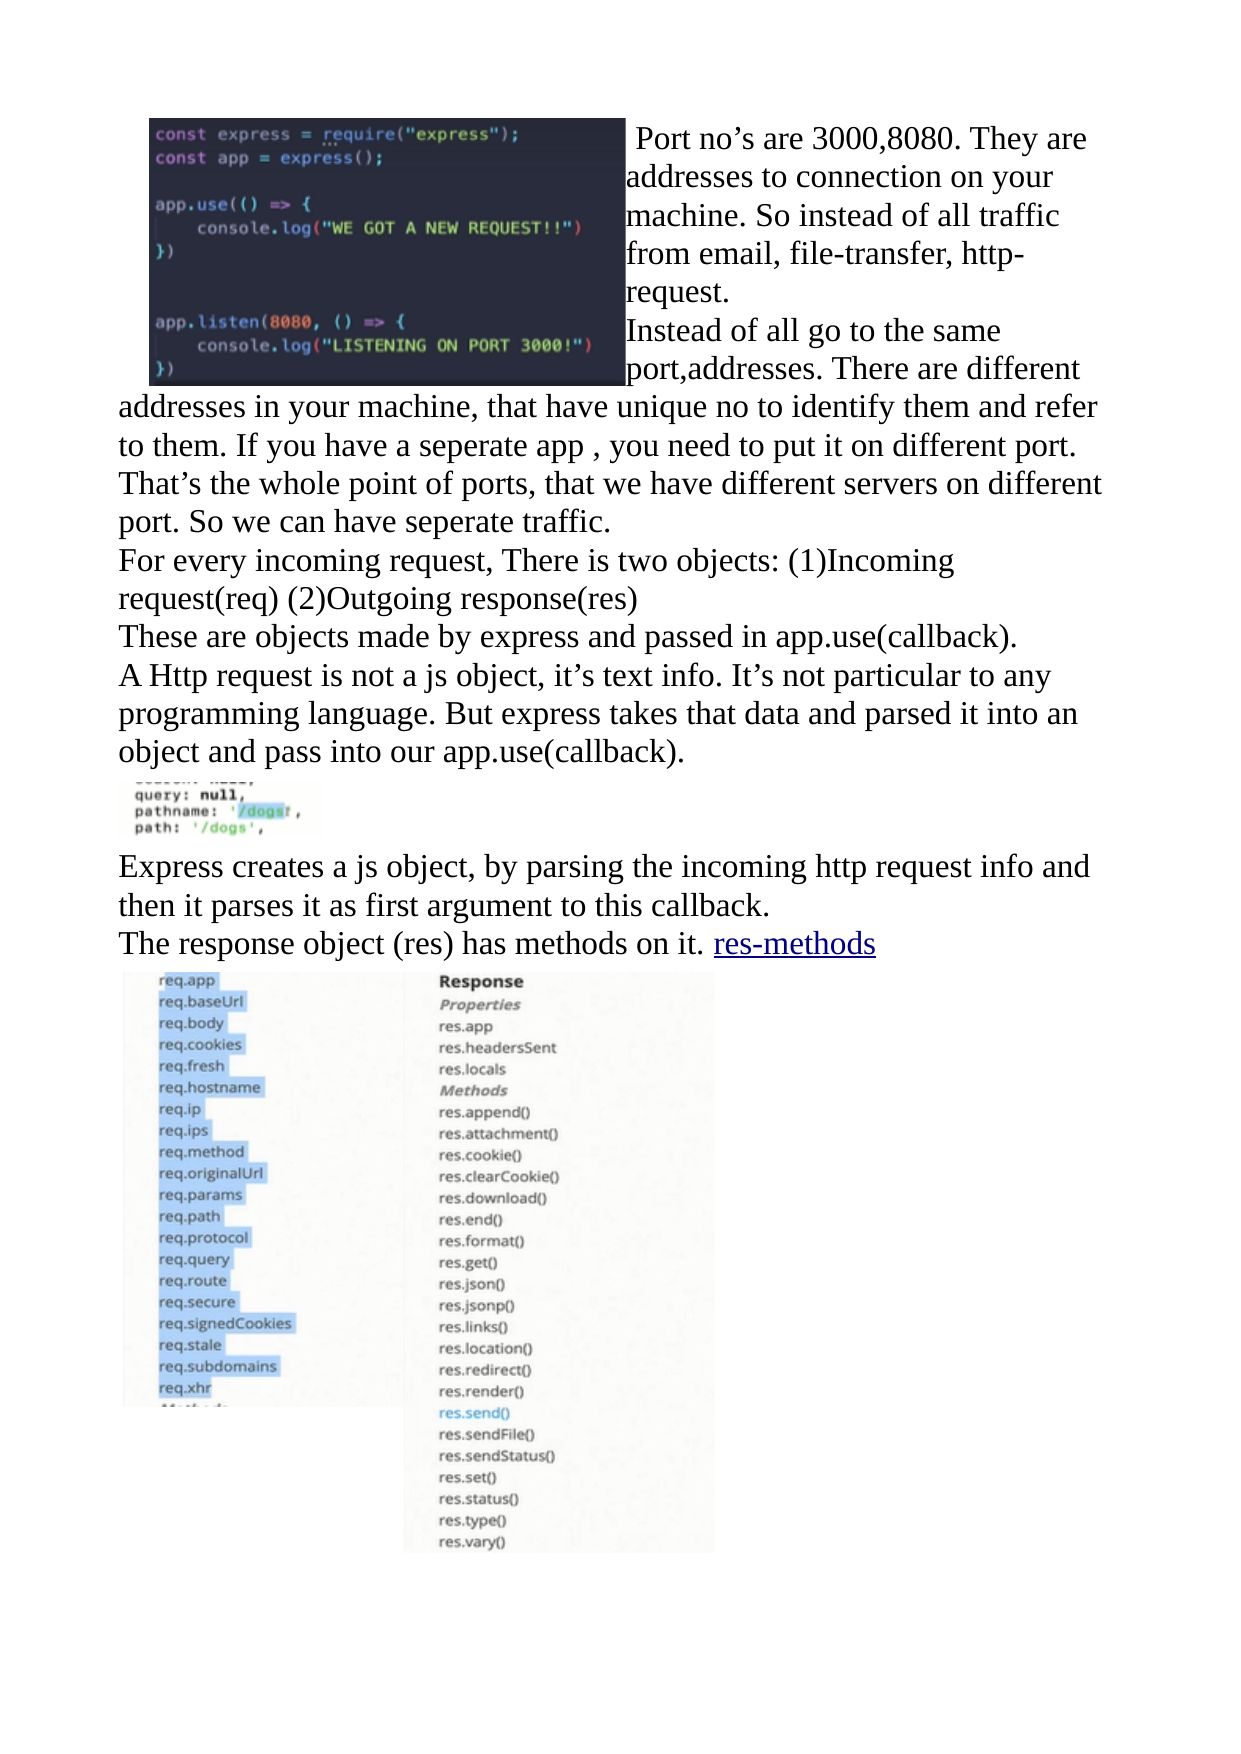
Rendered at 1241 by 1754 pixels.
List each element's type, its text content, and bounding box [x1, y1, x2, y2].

picture [123, 972, 715, 1553]
text These are objects made by express and passed in app.use(callback). [118, 616, 1122, 655]
text A Http request is not a js object, it’s text info. It’s not particular to any programming language. But express takes that data and parsed it into an object and pass into our app.use(callback). [118, 655, 1122, 770]
text That’s the whole point of ports, that we have different servers on different port. So we can have seperate traffic. [118, 463, 1122, 540]
text Instead of all go to the same port,addresses. There are different addresses in your machine, that have unique no to identify them and refer to them. If you have a seperate app , you need to put it on different port. [118, 310, 1122, 463]
text The response object (res) has methods on it. res-methods [118, 923, 1122, 961]
text [118, 118, 149, 310]
text Express creates a js object, by parsing the incoming http request info and then it parses it as first argument to this callback. [118, 846, 1122, 923]
picture [149, 118, 626, 386]
text For every incoming request, There is two objects: (1)Incoming request(req) (2)Outgoing response(res) [118, 540, 1122, 616]
picture [117, 782, 324, 837]
text Port no’s are 3000,8080. They are addresses to connection on your machine. So instead of all traffic from email, file-transfer, http-request. [626, 118, 1122, 310]
